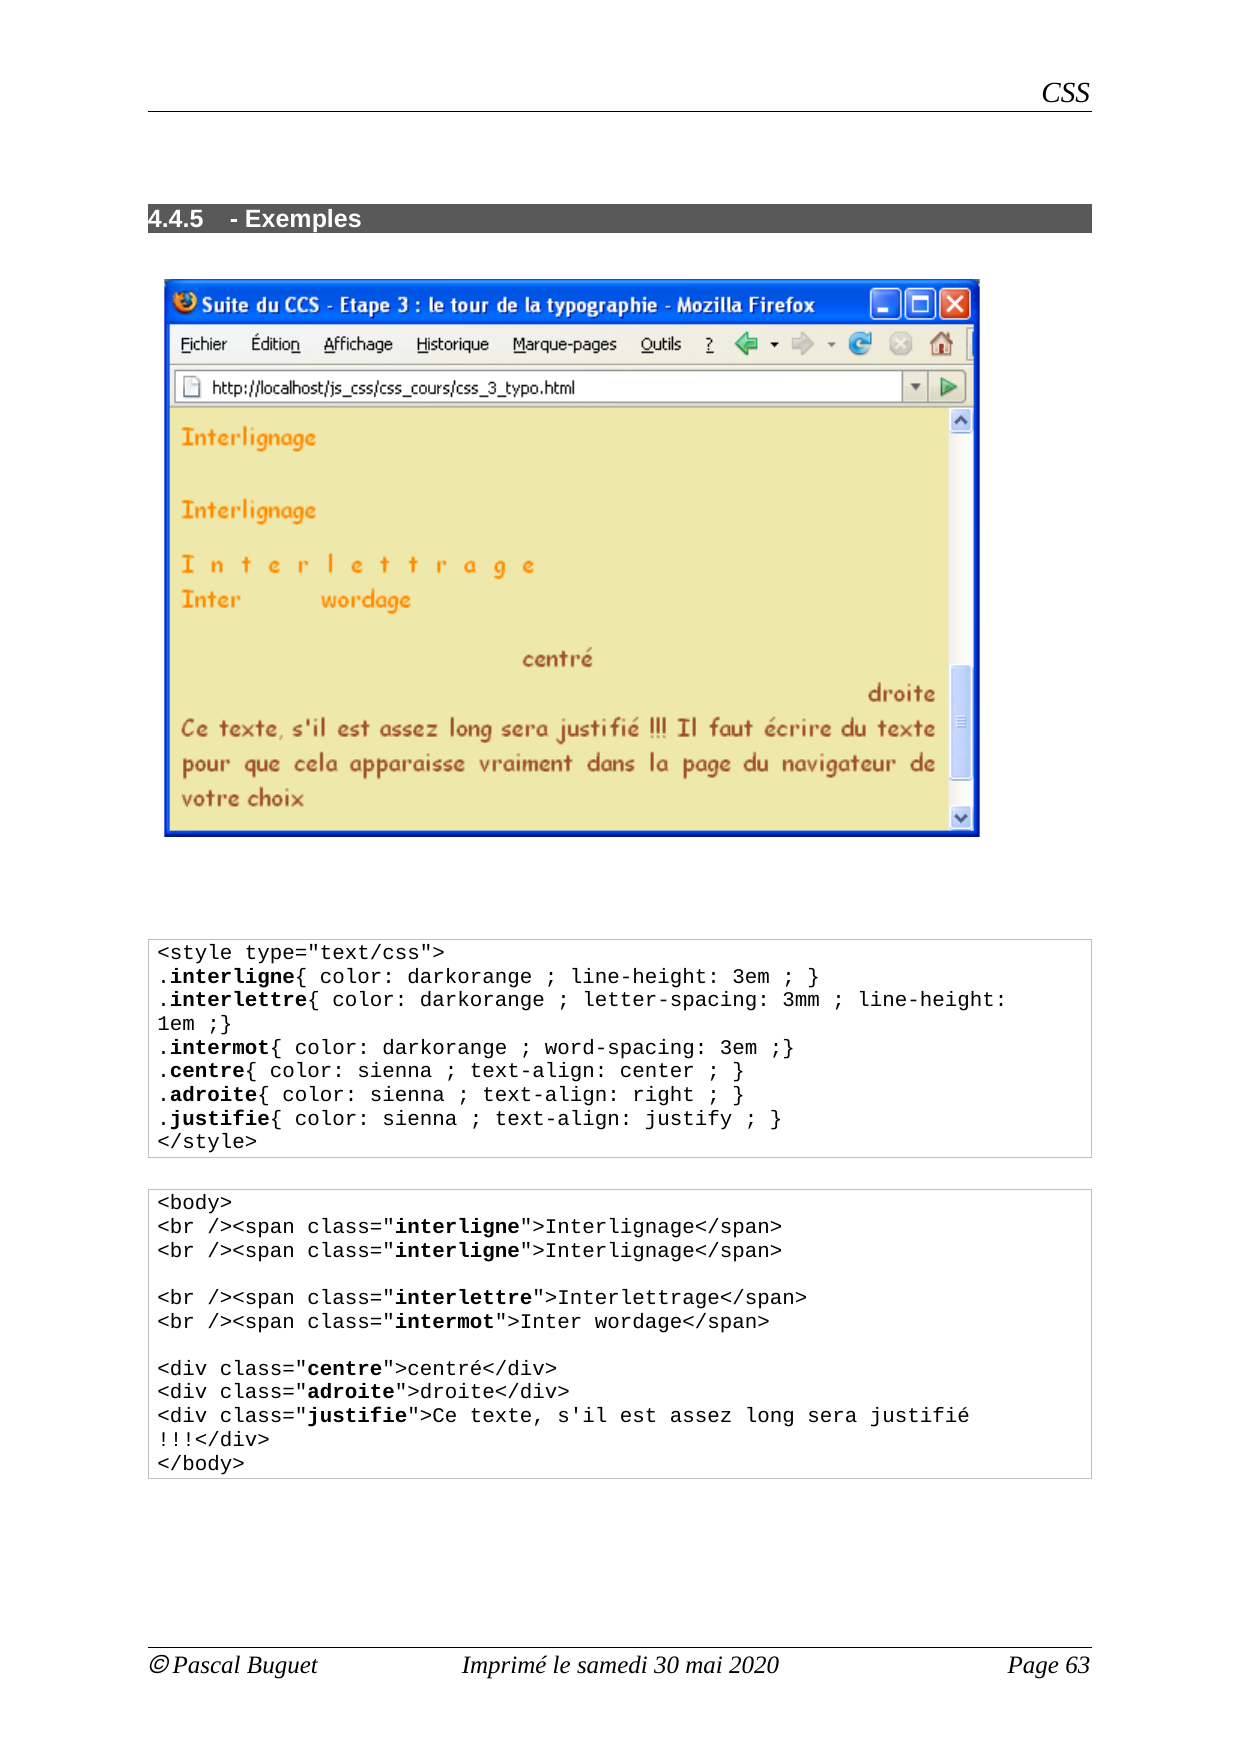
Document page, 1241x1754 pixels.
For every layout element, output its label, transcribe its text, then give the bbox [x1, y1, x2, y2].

text <div class="adroite">droite</div> [149, 1378, 1091, 1402]
text </body> [149, 1449, 1091, 1478]
text <body> [149, 1190, 1091, 1213]
text <br /><span class="intermot">Inter wordage</span> [149, 1307, 1091, 1331]
text <br /><span class="interligne">Interlignage</span> [149, 1237, 1091, 1260]
text .centre{ color: sienna ; text-align: center ; } [149, 1057, 1091, 1081]
text <style type="text/css"> [149, 940, 1091, 963]
text .intermot{ color: darkorange ; word-spacing: 3em ;} [149, 1033, 1091, 1057]
text <br /><span class="interligne">Interlignage</span> [149, 1213, 1091, 1237]
text .adroite{ color: sienna ; text-align: right ; } [149, 1081, 1091, 1104]
text .interlettre{ color: darkorange ; letter-spacing: 3mm ; line-height: 1em ;} [149, 986, 1091, 1033]
picture [164, 279, 980, 837]
text <div class="centre">centré</div> [149, 1355, 1091, 1378]
subtitle - Exemples [148, 204, 1092, 233]
text .interligne{ color: darkorange ; line-height: 3em ; } [149, 963, 1091, 986]
text <br /><span class="interlettre">Interlettrage</span> [149, 1284, 1091, 1307]
text </style> [149, 1128, 1091, 1157]
text <div class="justifie">Ce texte, s'il est assez long sera justifié !!!</div> [149, 1402, 1091, 1449]
text .justifie{ color: sienna ; text-align: justify ; } [149, 1104, 1091, 1128]
